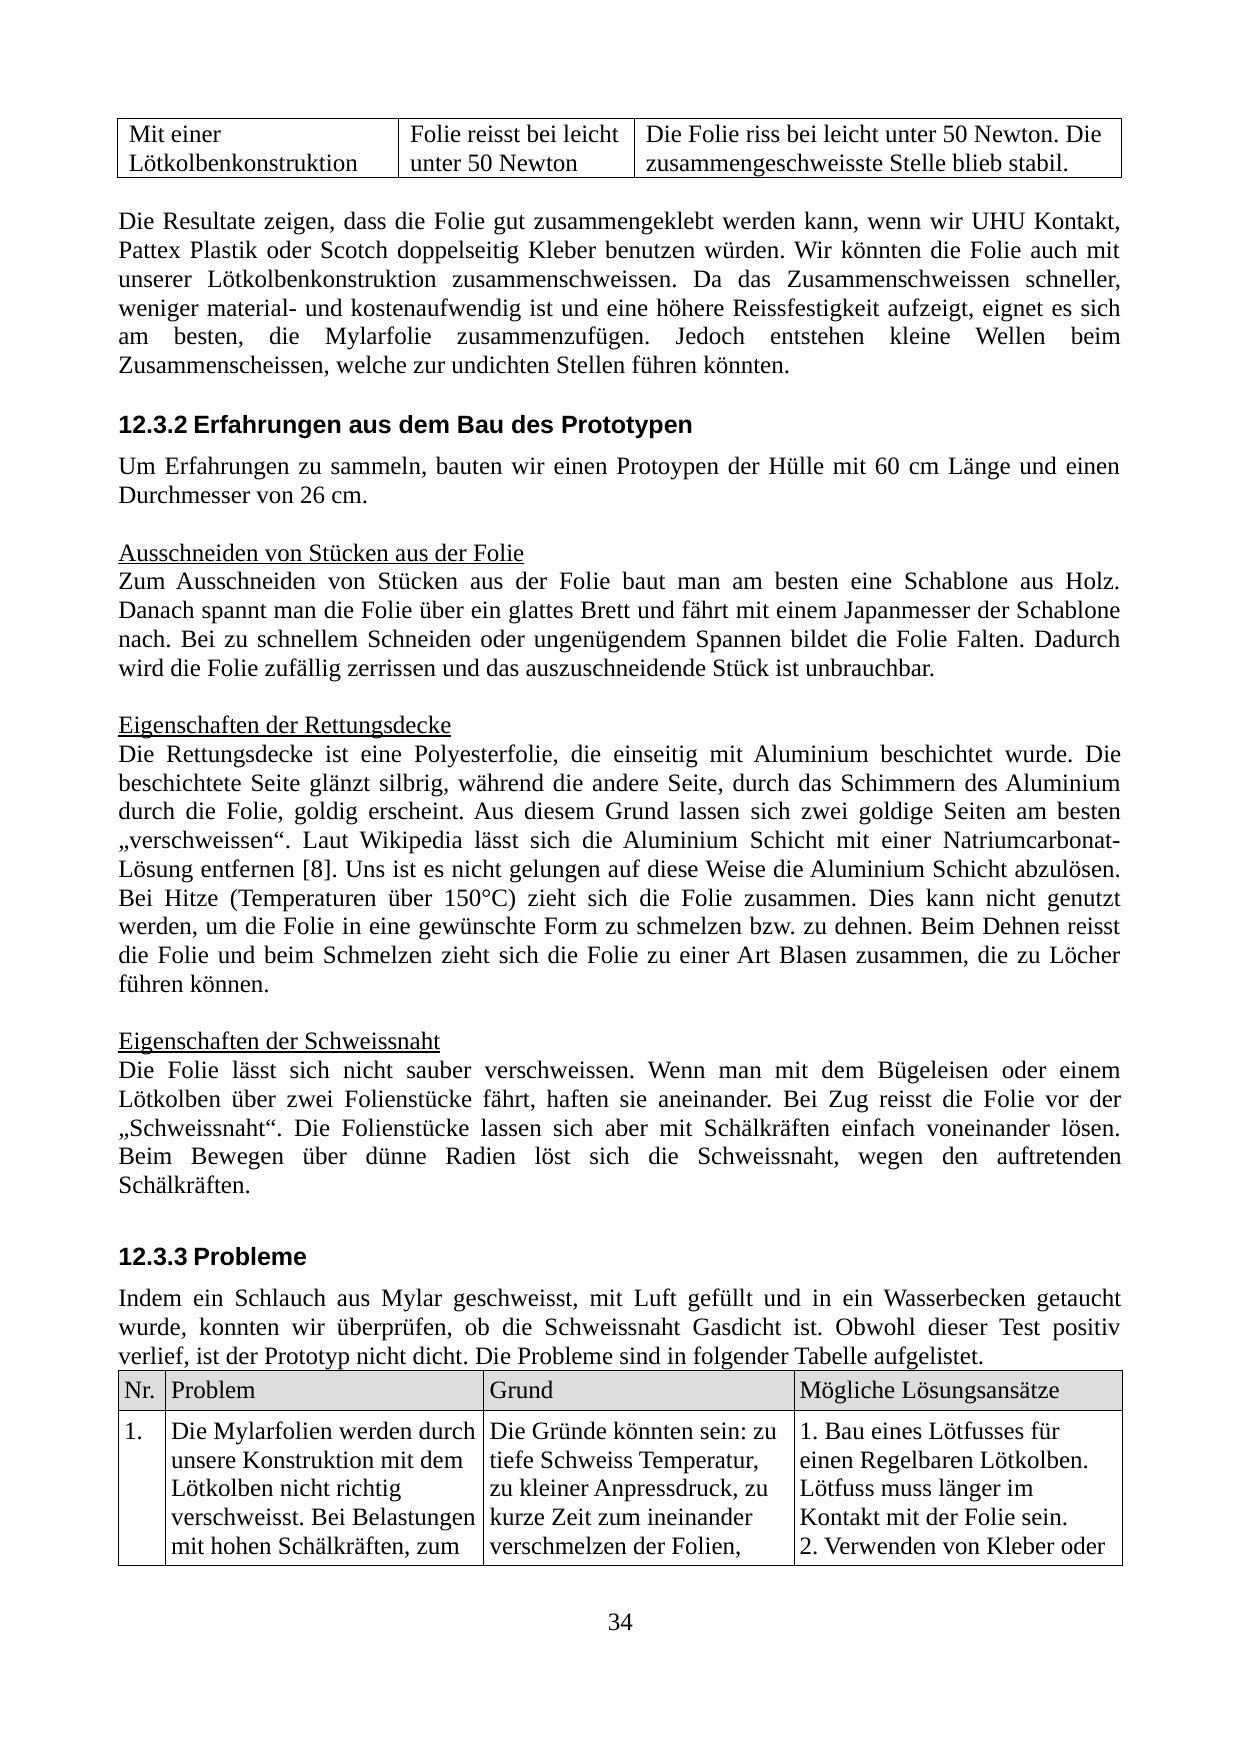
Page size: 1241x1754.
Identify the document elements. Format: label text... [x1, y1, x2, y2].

text Ausschneiden von Stücken aus der Folie [118, 538, 1122, 566]
table_header Mögliche Lösungsansätze [795, 1371, 1122, 1410]
list Die Resultate zeigen, dass die Folie gut zusammengeklebt werden kann, wenn wir UHU Kontakt, Pattex Plastik oder Scotch doppelseitig Kleber benutzen würden. Wir könnten die Folie auch mit unserer Lötkolbenkonstruktion zusammenschweissen. Da das Zusammenschweissen schneller, weniger material- und kostenaufwendig ist und eine höhere Reissfestigkeit aufzeigt, eignet es sich am besten, die Mylarfolie zusammenzufügen. Jedoch entstehen kleine Wellen beim Zusammenscheissen, welche zur undichten Stellen führen könnten. [118, 206, 1122, 379]
text Um Erfahrungen zu sammeln, bauten wir einen Protoypen der Hülle mit 60 cm Länge und einen Durchmesser von 26 cm. [118, 451, 1122, 509]
table_cell 1. Bau eines Lötfusses für einen Regelbaren Lötkolben. Lötfuss muss länger im Kontakt mit der Folie sein. 2. Verwenden von Kleber oder [795, 1411, 1122, 1565]
table_cell Die Mylarfolien werden durch unsere Konstruktion mit dem Lötkolben nicht richtig verschweisst. Bei Belastungen mit hohen Schälkräften, zum [166, 1411, 483, 1565]
table_cell Folie reisst bei leicht unter 50 Newton [399, 119, 634, 177]
text Indem ein Schlauch aus Mylar geschweisst, mit Luft gefüllt und in ein Wasserbecken getaucht wurde, konnten wir überprüfen, ob die Schweissnaht Gasdicht ist. Obwohl dieser Test positiv verlief, ist der Prototyp nicht dicht. Die Probleme sind in folgender Tabelle aufgelistet. [118, 1283, 1122, 1370]
text Eigenschaften der Schweissnaht [118, 1026, 1122, 1055]
table_cell Mit einer Lötkolbenkonstruktion [118, 119, 398, 177]
table_cell Die Folie riss bei leicht unter 50 Newton. Die zusammengeschweisste Stelle blieb stabil. [635, 119, 1121, 177]
text Die Rettungsdecke ist eine Polyesterfolie, die einseitig mit Aluminium beschichtet wurde. Die beschichtete Seite glänzt silbrig, während die andere Seite, durch das Schimmern des Aluminium durch die Folie, goldig erscheint. Aus diesem Grund lassen sich zwei goldige Seiten am besten „verschweissen“. Laut Wikipedia lässt sich die Aluminium Schicht mit einer Natriumcarbonat-Lösung entfernen [8]. Uns ist es nicht gelungen auf diese Weise die Aluminium Schicht abzulösen. Bei Hitze (Temperaturen über 150°C) zieht sich die Folie zusammen. Dies kann nicht genutzt werden, um die Folie in eine gewünschte Form zu schmelzen bzw. zu dehnen. Beim Dehnen reisst die Folie und beim Schmelzen zieht sich die Folie zu einer Art Blasen zusammen, die zu Löcher führen können. [118, 739, 1122, 998]
text Die Folie lässt sich nicht sauber verschweissen. Wenn man mit dem Bügeleisen oder einem Lötkolben über zwei Folienstücke fährt, haften sie aneinander. Bei Zug reisst die Folie vor der „Schweissnaht“. Die Folienstücke lassen sich aber mit Schälkräften einfach voneinander lösen. Beim Bewegen über dünne Radien löst sich die Schweissnaht, wegen den auftretenden Schälkräften. [118, 1055, 1122, 1199]
text Zum Ausschneiden von Stücken aus der Folie baut man am besten eine Schablone aus Holz. Danach spannt man die Folie über ein glattes Brett und fährt mit einem Japanmesser der Schablone nach. Bei zu schnellem Schneiden oder ungenügendem Spannen bildet die Folie Falten. Dadurch wird die Folie zufällig zerrissen und das auszuschneidende Stück ist unbrauchbar. [118, 566, 1122, 681]
table_header Nr. [119, 1371, 165, 1410]
text Eigenschaften der Rettungsdecke [118, 710, 1122, 739]
subtitle Probleme [118, 1242, 1122, 1271]
table_header Problem [166, 1371, 483, 1410]
table_header Grund [484, 1371, 794, 1410]
subtitle Erfahrungen aus dem Bau des Prototypen [118, 410, 1122, 439]
table_cell 1. [119, 1411, 165, 1565]
table_cell Die Gründe könnten sein: zu tiefe Schweiss Temperatur, zu kleiner Anpressdruck, zu kurze Zeit zum ineinander verschmelzen der Folien, [484, 1411, 794, 1565]
